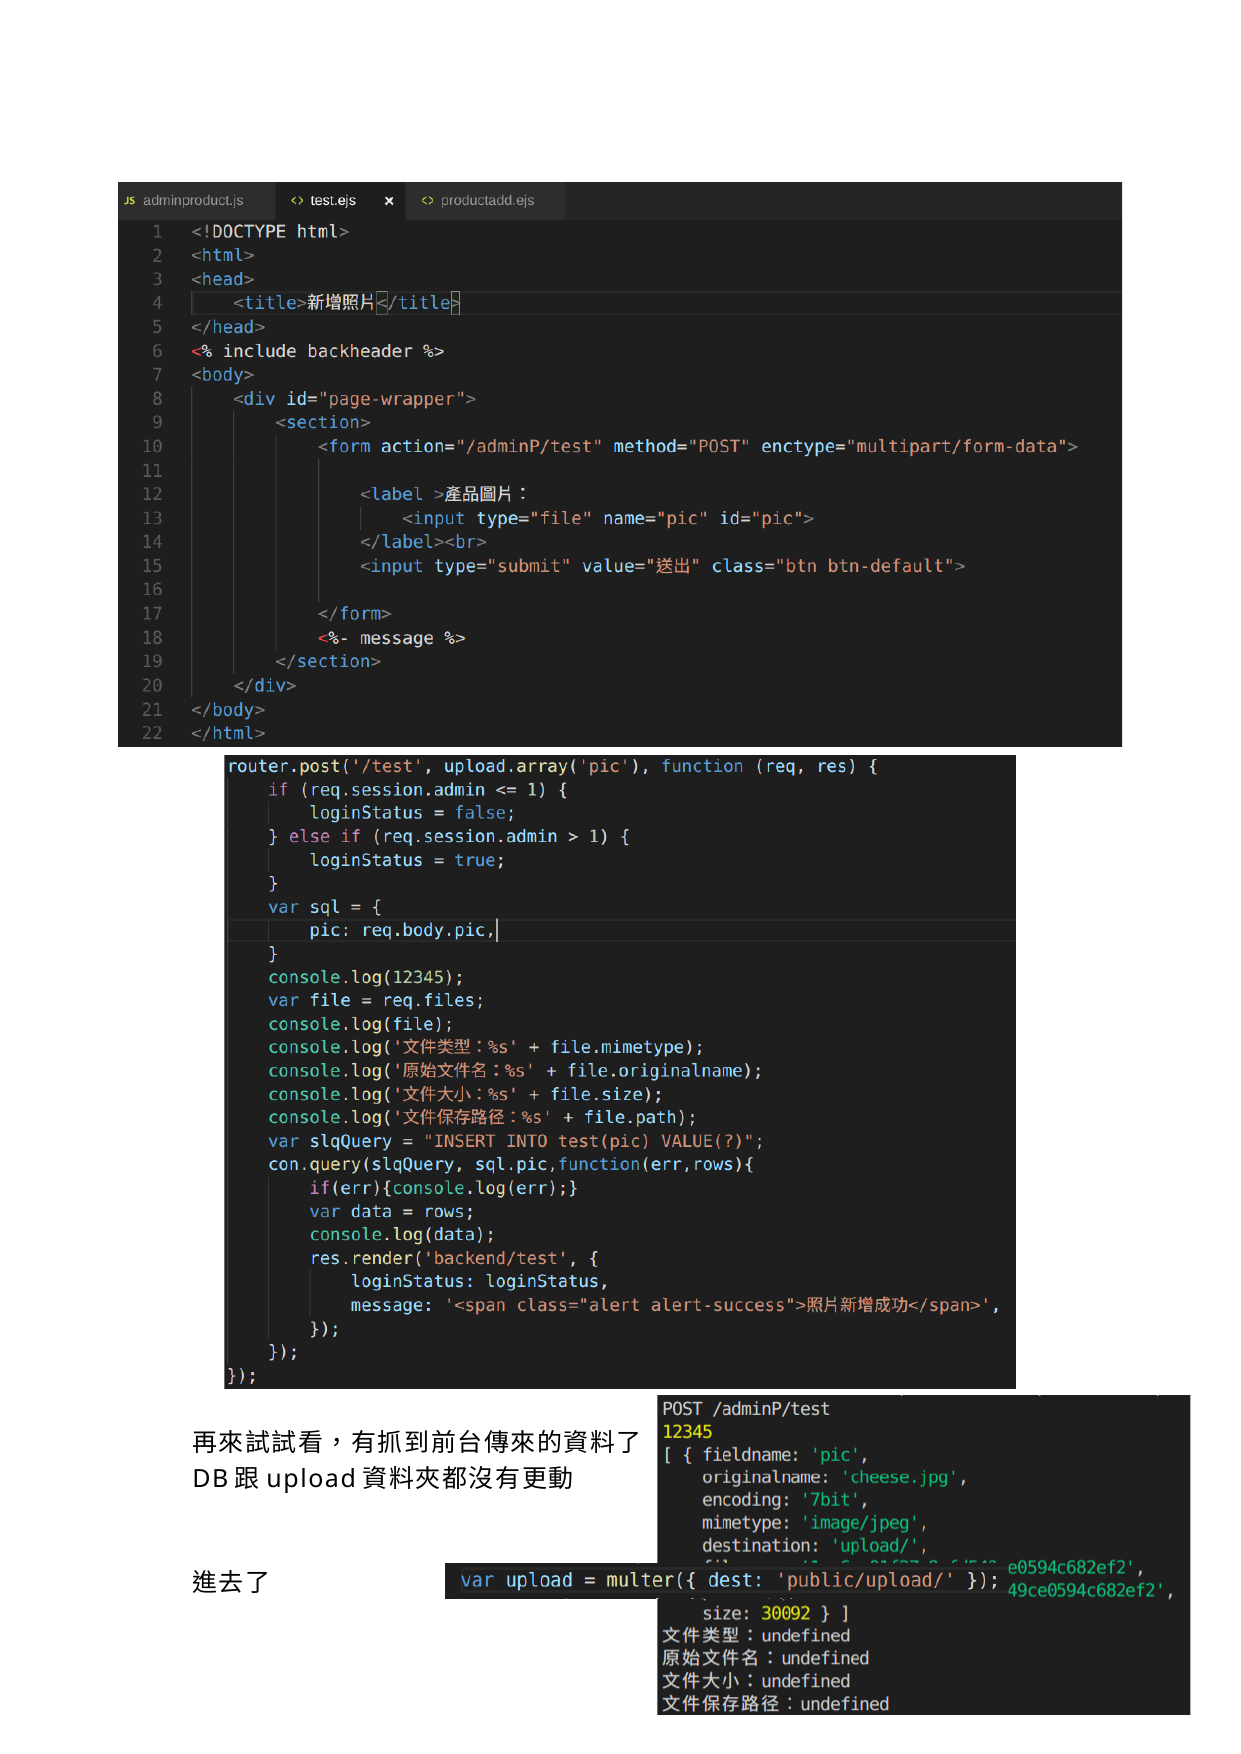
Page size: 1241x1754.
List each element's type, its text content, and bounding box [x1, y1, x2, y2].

text 進去了 [118, 1563, 445, 1599]
picture [445, 1395, 1191, 1715]
text 再來試試看，有抓到前台傳來的資料了 [118, 1422, 657, 1458]
picture [118, 182, 1123, 747]
text DB跟upload資料夾都沒有更動 [118, 1458, 657, 1495]
picture [224, 755, 1016, 1389]
